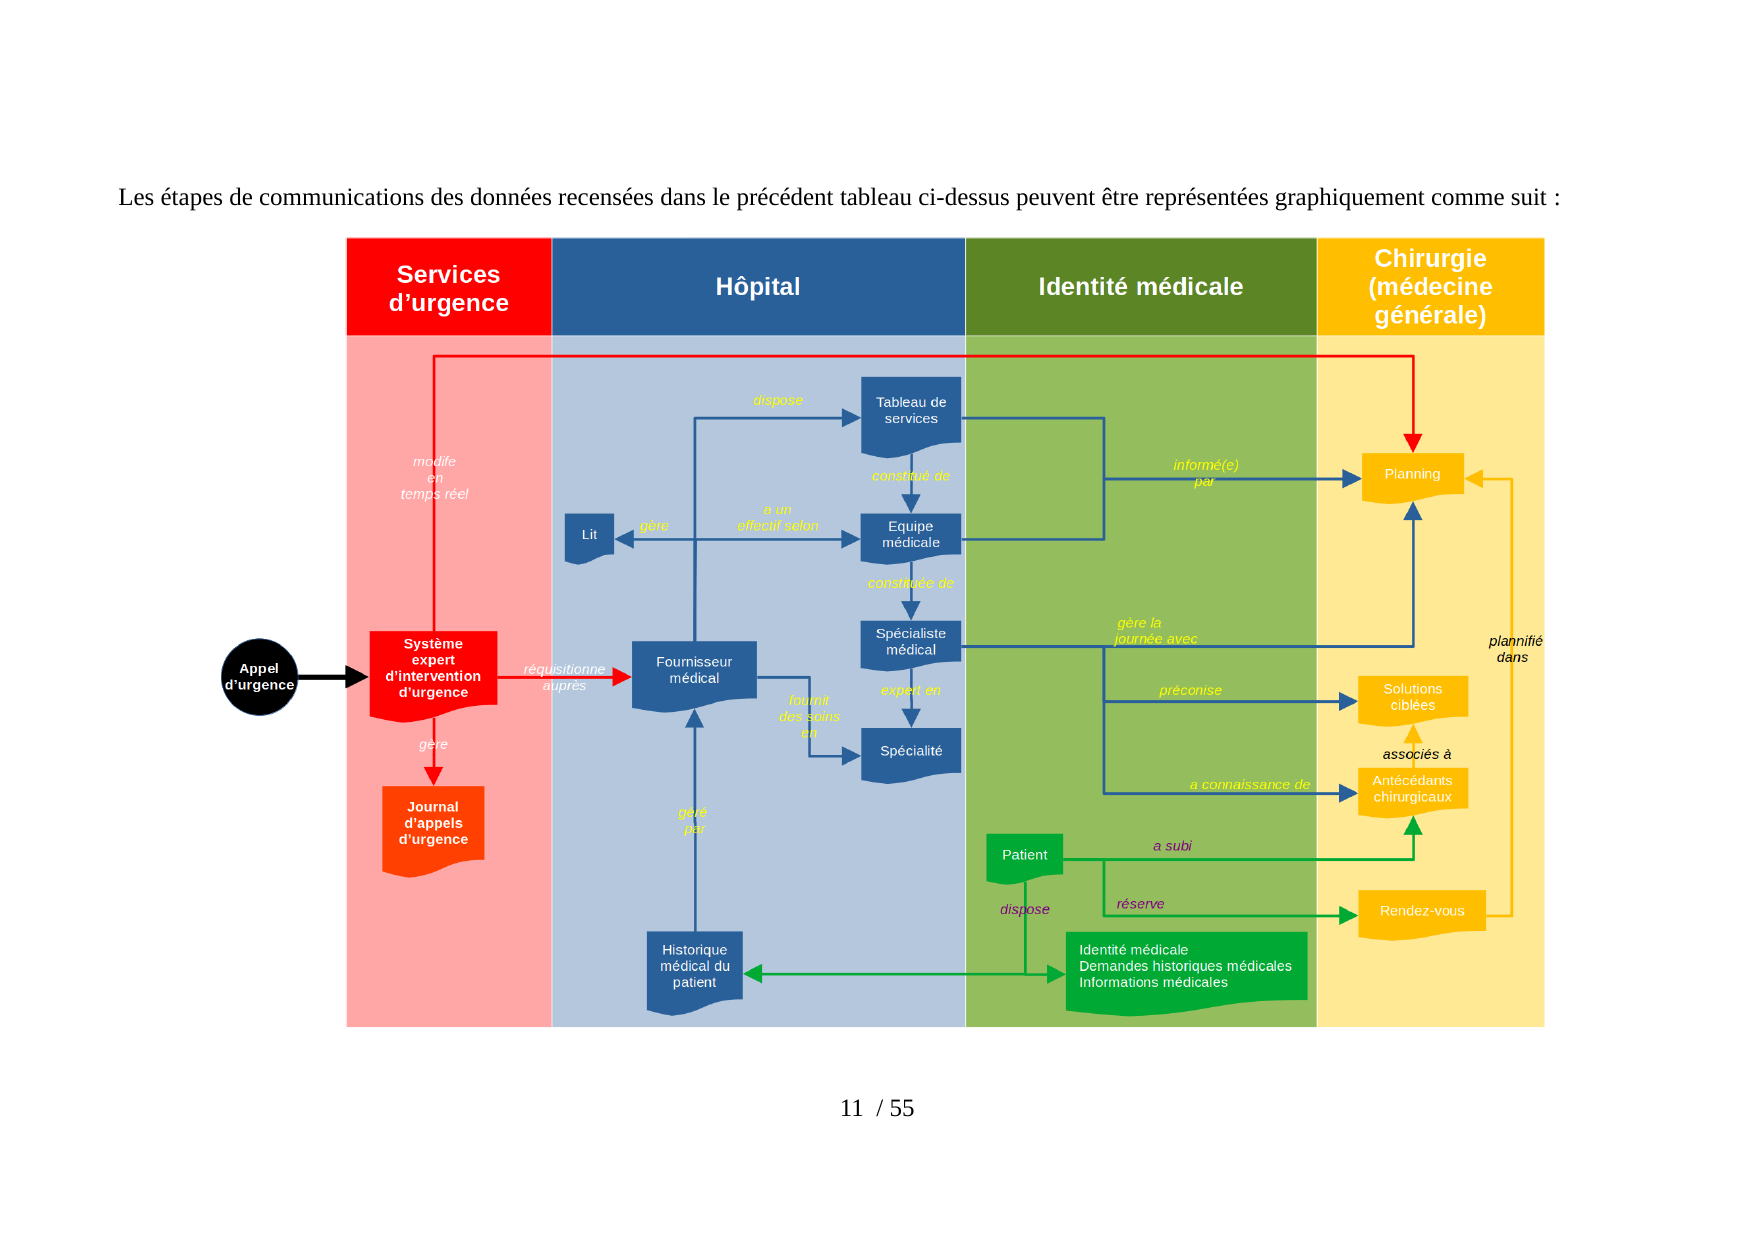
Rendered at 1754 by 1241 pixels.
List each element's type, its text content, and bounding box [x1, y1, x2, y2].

picture [207, 230, 1547, 1029]
text Les étapes de communications des données recensées dans le précédent tableau ci-dessus peuvent être représentées graphiquement comme suit : [118, 182, 1636, 211]
